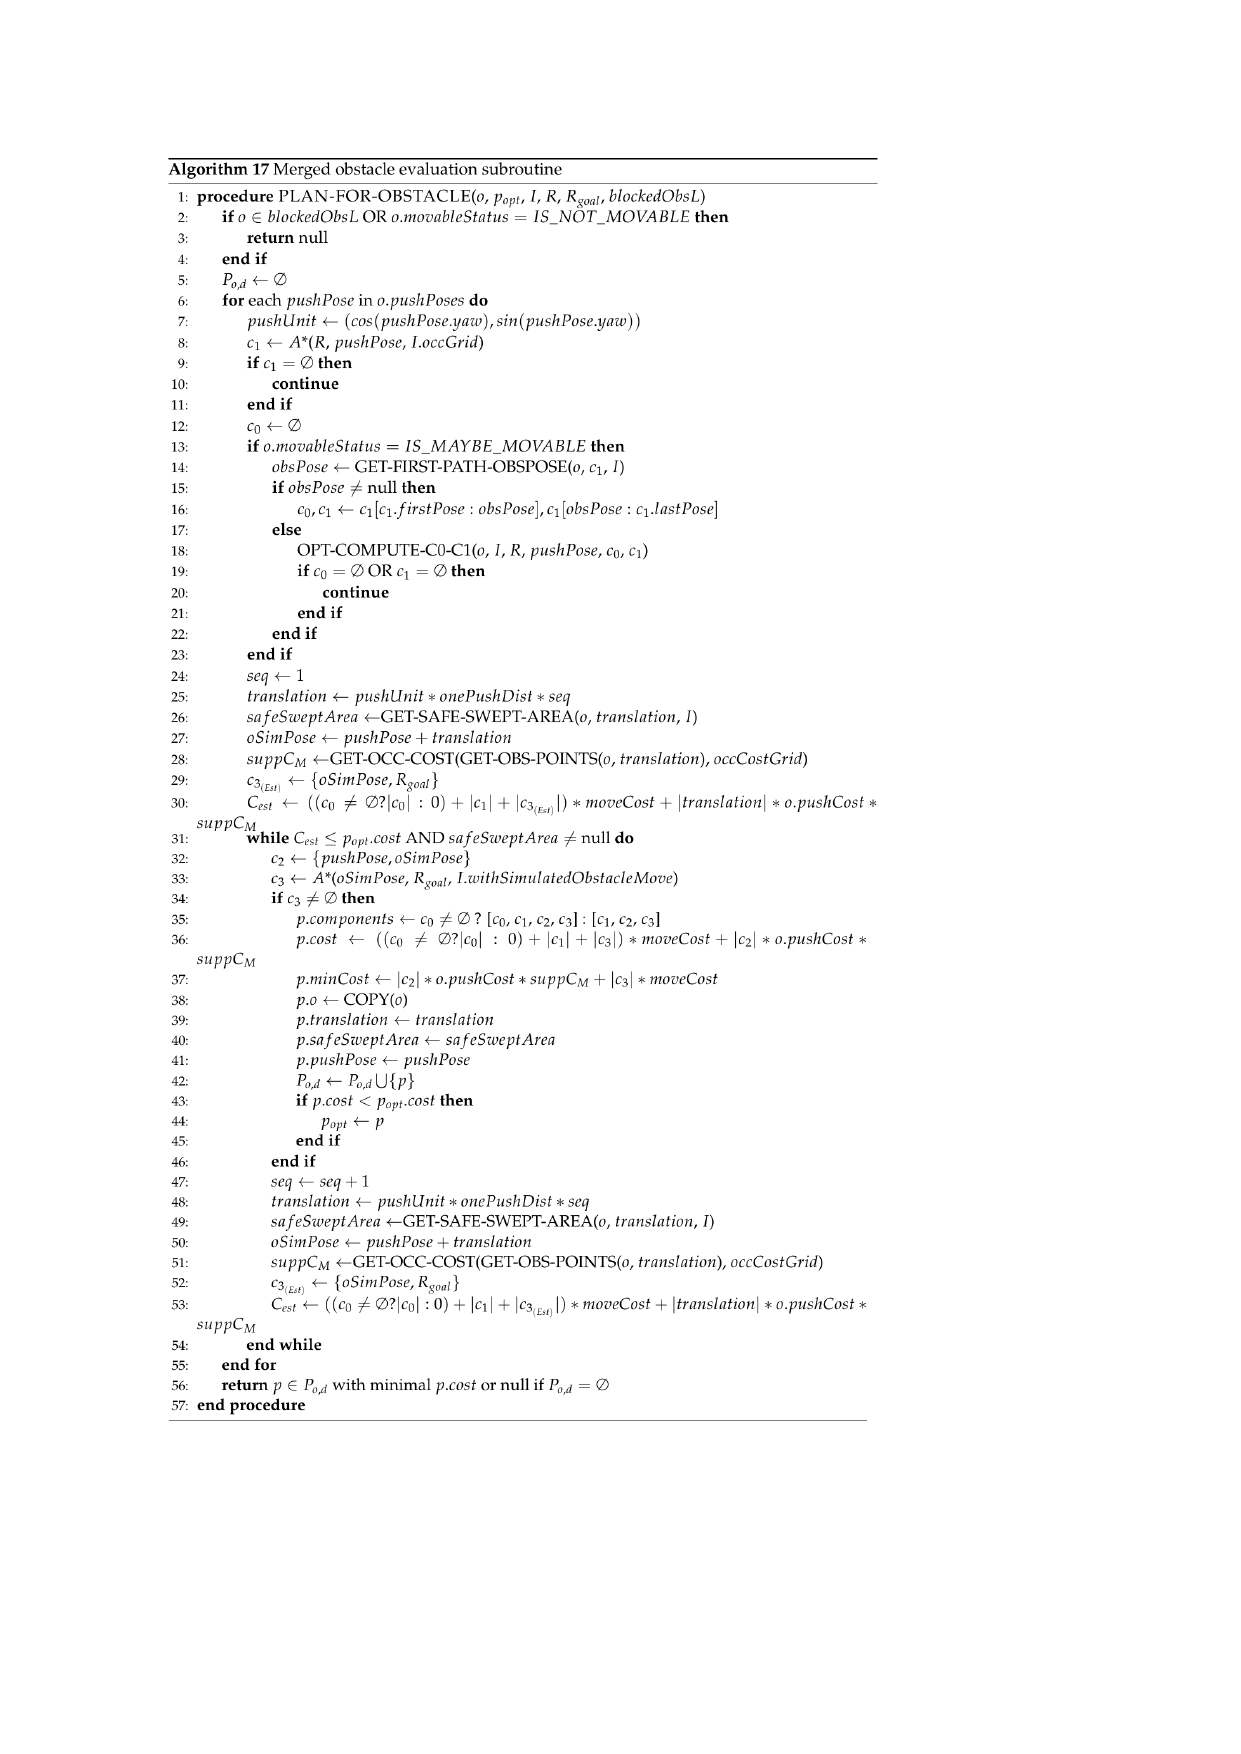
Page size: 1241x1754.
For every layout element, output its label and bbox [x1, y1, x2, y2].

picture [167, 157, 881, 1426]
